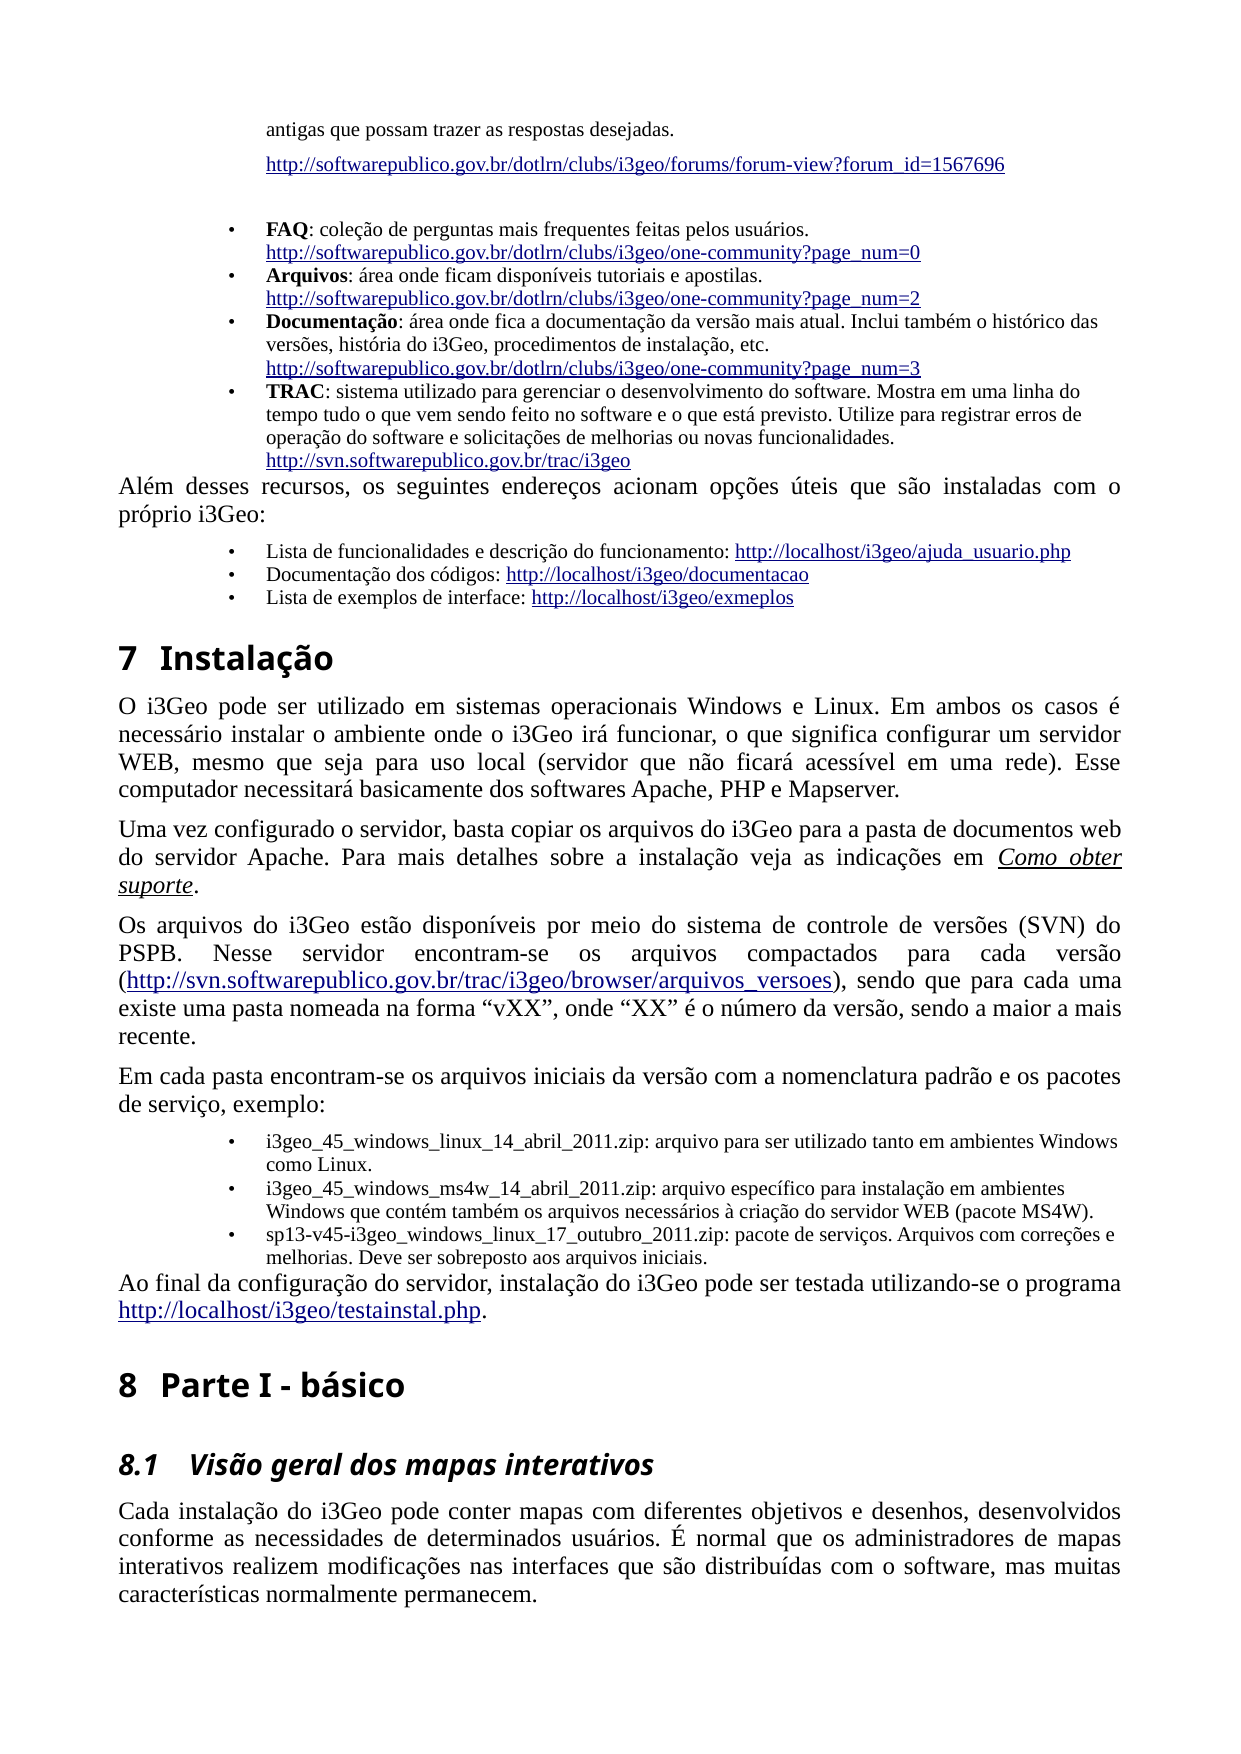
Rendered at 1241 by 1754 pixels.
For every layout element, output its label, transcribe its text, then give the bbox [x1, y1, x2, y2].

text O i3Geo pode ser utilizado em sistemas operacionais Windows e Linux. Em ambos os casos é necessário instalar o ambiente onde o i3Geo irá funcionar, o que significa configurar um servidor WEB, mesmo que seja para uso local (servidor que não ficará acessível em uma rede). Esse computador necessitará basicamente dos softwares Apache, PHP e Mapserver. [118, 692, 1122, 803]
list Lista de funcionalidades e descrição do funcionamento: http://localhost/i3geo/ajuda_usuario.php [228, 540, 1122, 563]
list i3geo_45_windows_ms4w_14_abril_2011.zip: arquivo específico para instalação em ambientes Windows que contém também os arquivos necessários à criação do servidor WEB (pacote MS4W). [228, 1176, 1122, 1223]
list TRAC: sistema utilizado para gerenciar o desenvolvimento do software. Mostra em uma linha do tempo tudo o que vem sendo feito no software e o que está previsto. Utilize para registrar erros de operação do software e solicitações de melhorias ou novas funcionalidades. http://svn.softwarepublico.gov.br/trac/i3geo [228, 379, 1122, 472]
subtitle Parte I - básico [118, 1362, 1122, 1407]
list Documentação dos códigos: http://localhost/i3geo/documentacao [228, 563, 1122, 586]
text Ao final da configuração do servidor, instalação do i3Geo pode ser testada utilizando-se o programa http://localhost/i3geo/testainstal.php. [118, 1269, 1122, 1324]
list Documentação: área onde fica a documentação da versão mais atual. Inclui também o histórico das versões, história do i3Geo, procedimentos de instalação, etc. http://softwarepublico.gov.br/dotlrn/clubs/i3geo/one-community?page_num=3 [228, 310, 1122, 379]
subtitle Visão geral dos mapas interativos [118, 1445, 1122, 1484]
text Além desses recursos, os seguintes endereços acionam opções úteis que são instaladas com o próprio i3Geo: [118, 472, 1122, 527]
text Em cada pasta encontram-se os arquivos iniciais da versão com a nomenclatura padrão e os pacotes de serviço, exemplo: [118, 1062, 1122, 1118]
subtitle Instalação [118, 634, 1122, 680]
text Os arquivos do i3Geo estão disponíveis por meio do sistema de controle de versões (SVN) do PSPB. Nesse servidor encontram-se os arquivos compactados para cada versão (http://svn.softwarepublico.gov.br/trac/i3geo/browser/arquivos_versoes), sendo que para cada uma existe uma pasta nomeada na forma “vXX”, onde “XX” é o número da versão, sendo a maior a mais recente. [118, 911, 1122, 1050]
list i3geo_45_windows_linux_14_abril_2011.zip: arquivo para ser utilizado tanto em ambientes Windows como Linux. [228, 1130, 1122, 1176]
list Lista de exemplos de interface: http://localhost/i3geo/exmeplos [228, 586, 1122, 609]
list FAQ: coleção de perguntas mais frequentes feitas pelos usuários. http://softwarepublico.gov.br/dotlrn/clubs/i3geo/one-community?page_num=0 [228, 218, 1122, 264]
list antigas que possam trazer as respostas desejadas. http://softwarepublico.gov.br/dotlrn/clubs/i3geo/forums/forum-view?forum_id=1567696 [228, 118, 1122, 176]
text Cada instalação do i3Geo pode conter mapas com diferentes objetivos e desenhos, desenvolvidos conforme as necessidades de determinados usuários. É normal que os administradores de mapas interativos realizem modificações nas interfaces que são distribuídas com o software, mas muitas características normalmente permanecem. [118, 1497, 1122, 1608]
list Arquivos: área onde ficam disponíveis tutoriais e apostilas. http://softwarepublico.gov.br/dotlrn/clubs/i3geo/one-community?page_num=2 [228, 264, 1122, 310]
list sp13-v45-i3geo_windows_linux_17_outubro_2011.zip: pacote de serviços. Arquivos com correções e melhorias. Deve ser sobreposto aos arquivos iniciais. [228, 1223, 1122, 1269]
text Uma vez configurado o servidor, basta copiar os arquivos do i3Geo para a pasta de documentos web do servidor Apache. Para mais detalhes sobre a instalação veja as indicações em Como obter suporte. [118, 816, 1122, 899]
